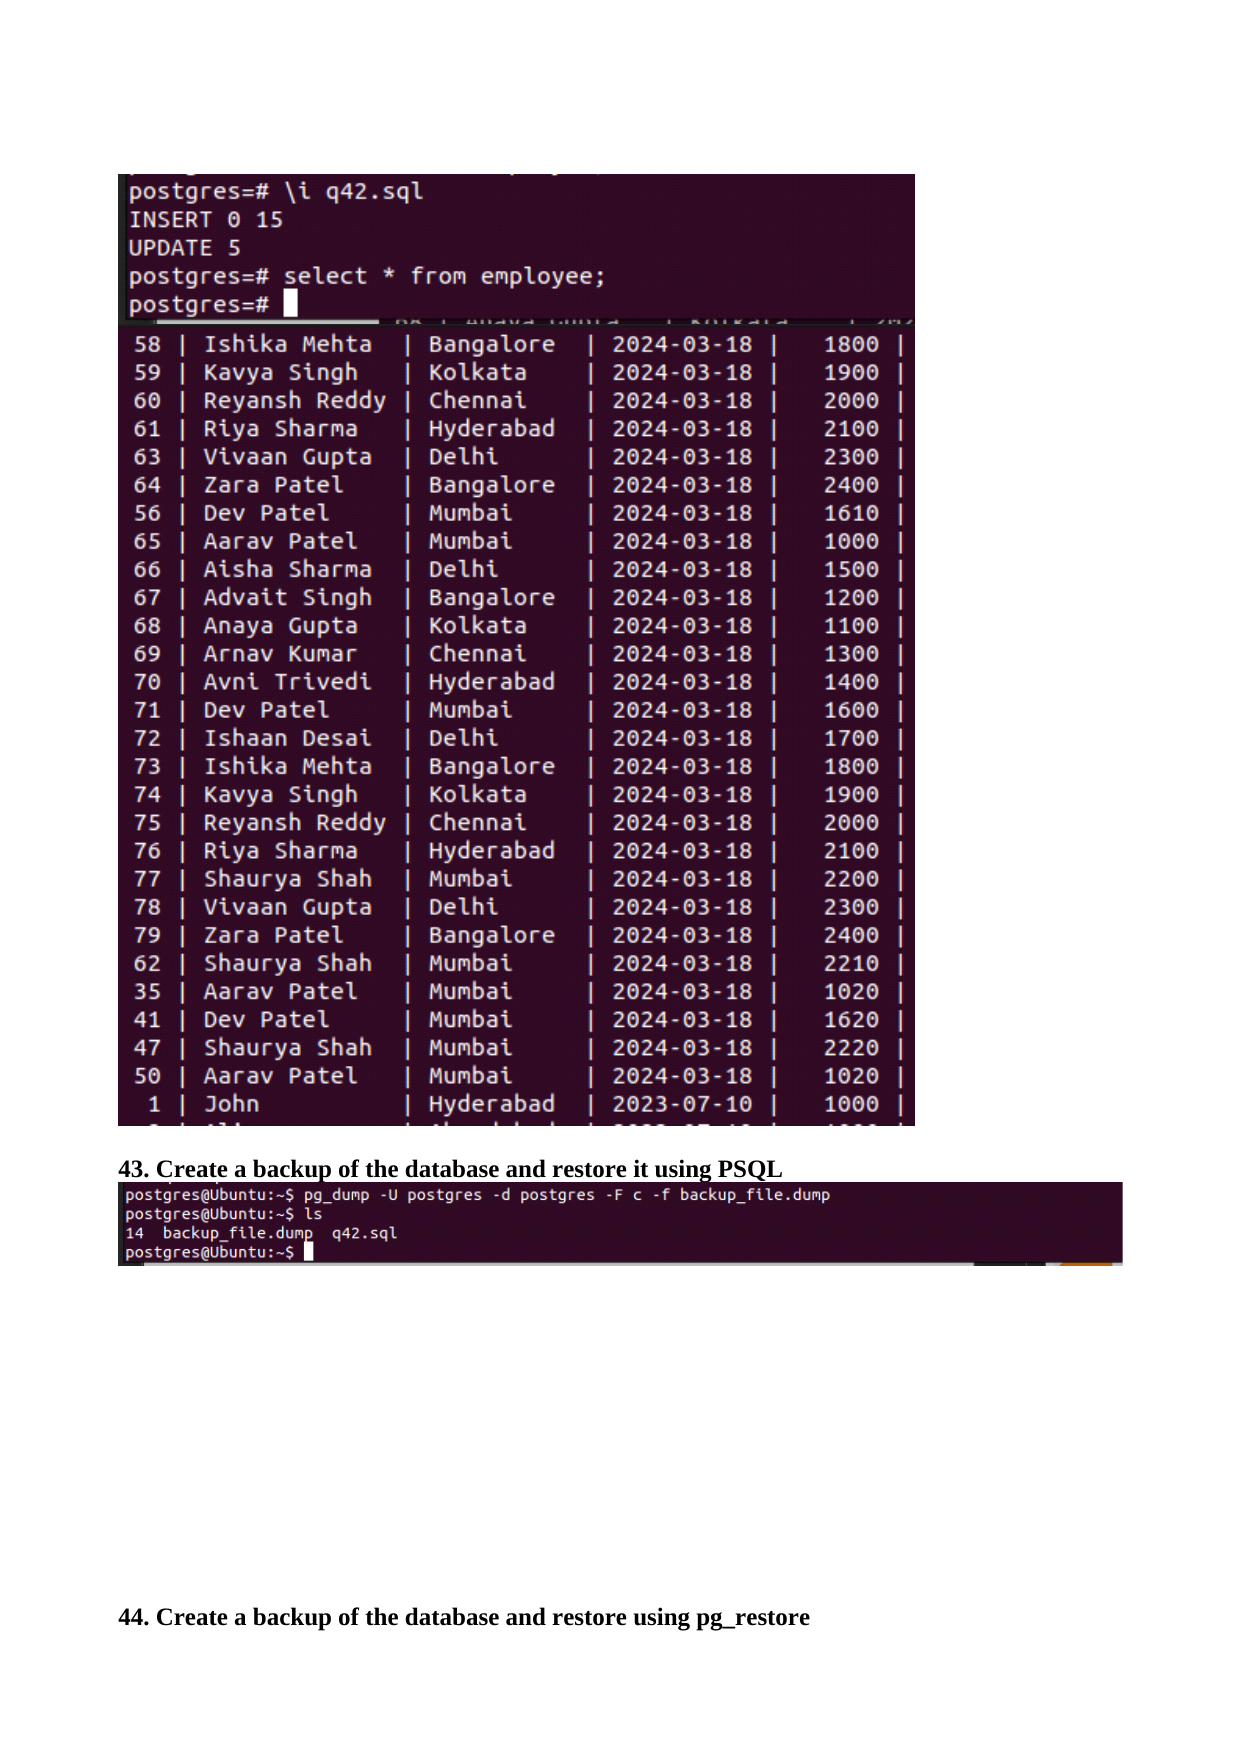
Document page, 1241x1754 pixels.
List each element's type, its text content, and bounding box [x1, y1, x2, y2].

text 44. Create a backup of the database and restore using pg_restore [118, 1602, 1122, 1630]
text 43. Create a backup of the database and restore it using PSQL [118, 1154, 1122, 1182]
